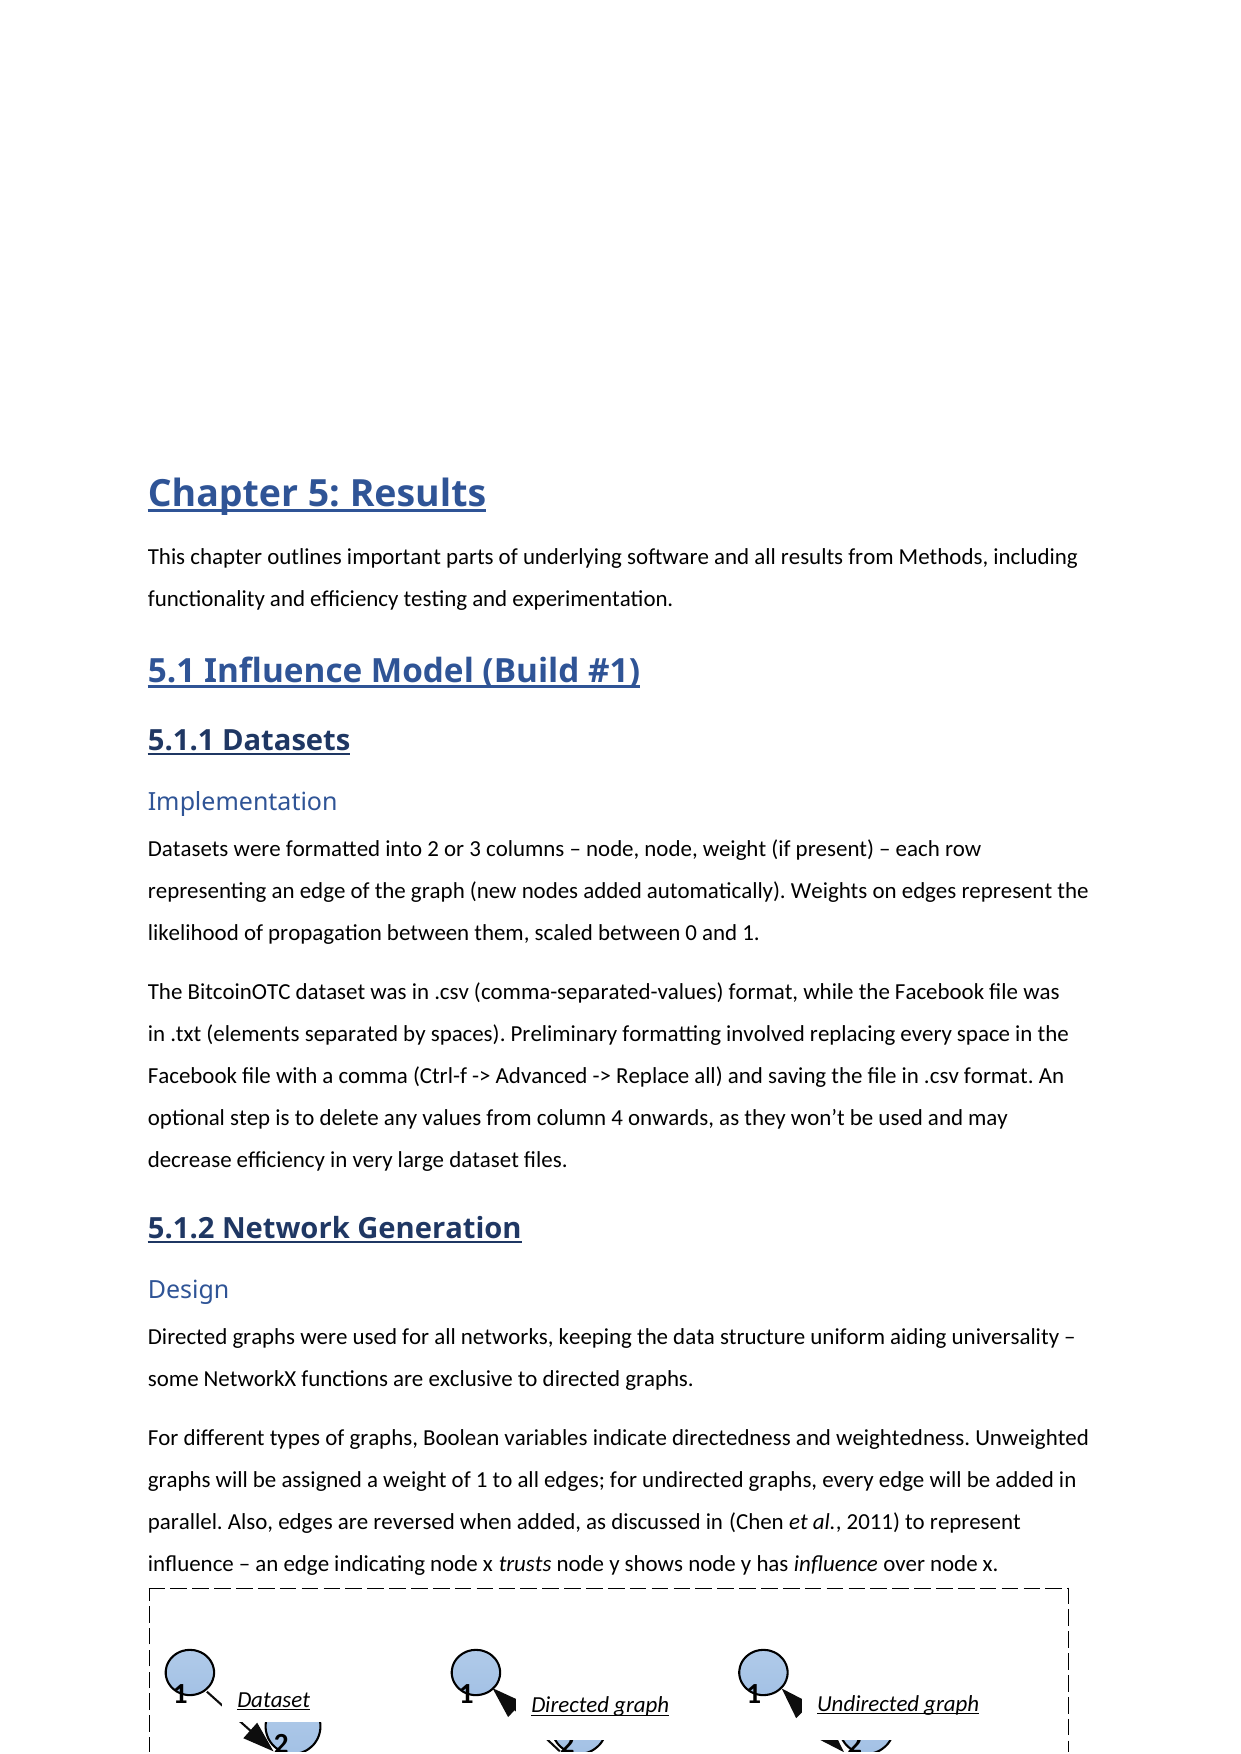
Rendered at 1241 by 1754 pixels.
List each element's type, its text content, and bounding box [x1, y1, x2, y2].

text Directed graphs were used for all networks, keeping the data structure uniform aiding universality – some NetworkX functions are exclusive to directed graphs. [148, 1322, 1092, 1392]
subtitle 5.1.2 Network Generation [148, 1208, 1092, 1247]
text Directed graph [531, 1691, 676, 1718]
text Dataset [237, 1685, 322, 1713]
subtitle Implementation [148, 783, 1092, 817]
subtitle Chapter 5: Results [148, 466, 1092, 517]
text This chapter outlines important parts of underlying software and all results from Methods, including functionality and efficiency testing and experimentation. [148, 542, 1092, 612]
subtitle 5.1 Influence Model (Build #1) [148, 647, 1092, 693]
text For different types of graphs, Boolean variables indicate directedness and weightedness. Unweighted graphs will be assigned a weight of 1 to all edges; for undirected graphs, every edge will be added in parallel. Also, edges are reversed when added, as discussed in (Chen et al., 2011) to represent influence – an edge indicating node x trusts node y shows node y has influence over node x. [148, 1423, 1092, 1577]
subtitle 5.1.1 Datasets [148, 719, 1092, 759]
text For different types of graphs, Boolean variables indicate directedness and weightedness. Unweighted graphs will be assigned a weight of 1 to all edges; for undirected graphs, every edge will be added in parallel. Also, edges are reversed when added, as discussed in (Chen et al., 2011) to represent influence – an edge indicating node x trusts node y shows node y has influence over node x. [148, 1587, 1069, 1752]
text The BitcoinOTC dataset was in .csv (comma-separated-values) format, while the Facebook file was in .txt (elements separated by spaces). Preliminary formatting involved replacing every space in the Facebook file with a comma (Ctrl-f -> Advanced -> Replace all) and saving the file in .csv format. An optional step is to delete any values from column 4 onwards, as they won’t be used and may decrease efficiency in very large dataset files. [148, 977, 1092, 1173]
text Undirected graph [817, 1689, 988, 1717]
subtitle Design [148, 1271, 1092, 1305]
text Datasets were formatted into 2 or 3 columns – node, node, weight (if present) – each row representing an edge of the graph (new nodes added automatically). Weights on edges represent the likelihood of propagation between them, scaled between 0 and 1. [148, 834, 1092, 946]
